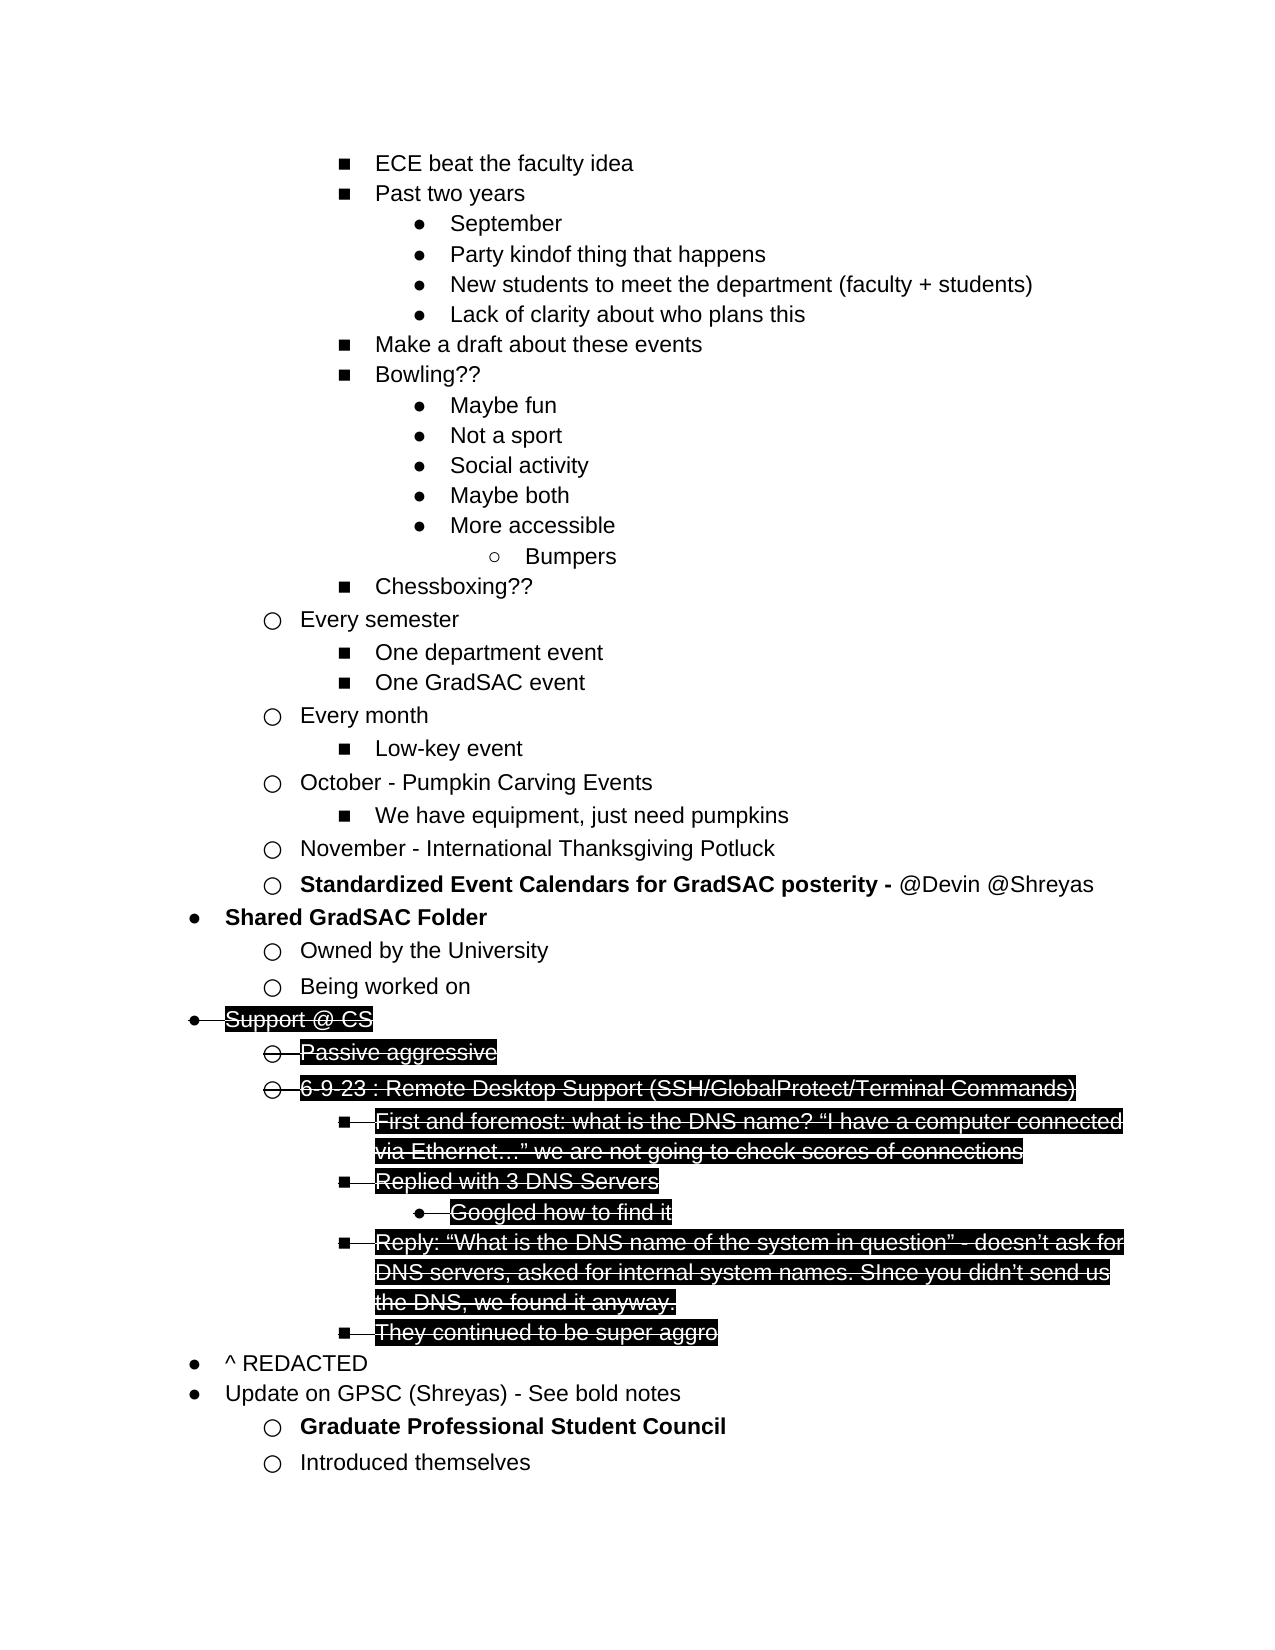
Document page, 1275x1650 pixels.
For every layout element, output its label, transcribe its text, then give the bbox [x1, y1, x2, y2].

list October - Pumpkin Carving Events [262, 766, 1125, 797]
list Low-key event [337, 735, 1125, 762]
list Passive aggressive [262, 1036, 1125, 1067]
list Reply: “What is the DNS name of the system in question” - doesn’t ask for DNS servers, asked for internal system names. SInce you didn’t send us the DNS, we found it anyway. [337, 1229, 1125, 1315]
list One GradSAC event [337, 669, 1125, 696]
list Replied with 3 DNS Servers [337, 1168, 1125, 1194]
list Bowling?? [337, 361, 1125, 388]
list One department event [337, 639, 1125, 665]
list Support @ CS [187, 1006, 1125, 1032]
list Being worked on [262, 970, 1125, 1001]
list Maybe both [412, 482, 1125, 509]
list November - International Thanksgiving Potluck [262, 832, 1125, 863]
list Owned by the University [262, 934, 1125, 965]
list Introduced themselves [262, 1446, 1125, 1477]
list Bumpers [487, 543, 1125, 569]
list ECE beat the faculty idea [337, 150, 1125, 176]
list Social activity [412, 452, 1125, 478]
list Standardized Event Calendars for GradSAC posterity - @Devin @Shreyas [262, 868, 1125, 899]
list Update on GPSC (Shreyas) - See bold notes [187, 1380, 1125, 1406]
list More accessible [412, 512, 1125, 539]
list Party kindof thing that happens [412, 241, 1125, 267]
list Googled how to find it [412, 1198, 1125, 1225]
list We have equipment, just need pumpkins [337, 802, 1125, 828]
list September [412, 210, 1125, 237]
list Make a draft about these events [337, 331, 1125, 358]
list ^ REDACTED [187, 1349, 1125, 1376]
list Shared GradSAC Folder [187, 904, 1125, 930]
list First and foremost: what is the DNS name? “I have a computer connected via Ethernet…” we are not going to check scores of connections [337, 1108, 1125, 1164]
list 6-9-23 : Remote Desktop Support (SSH/GlobalProtect/Terminal Commands) [262, 1072, 1125, 1103]
list Graduate Professional Student Council [262, 1410, 1125, 1441]
list Lack of clarity about who plans this [412, 301, 1125, 327]
list Maybe fun [412, 392, 1125, 418]
list Every semester [262, 603, 1125, 634]
list Past two years [337, 180, 1125, 207]
list Every month [262, 699, 1125, 731]
list Chessboxing?? [337, 573, 1125, 599]
list Not a sport [412, 422, 1125, 448]
list They continued to be super aggro [337, 1319, 1125, 1346]
list New students to meet the department (faculty + students) [412, 271, 1125, 297]
